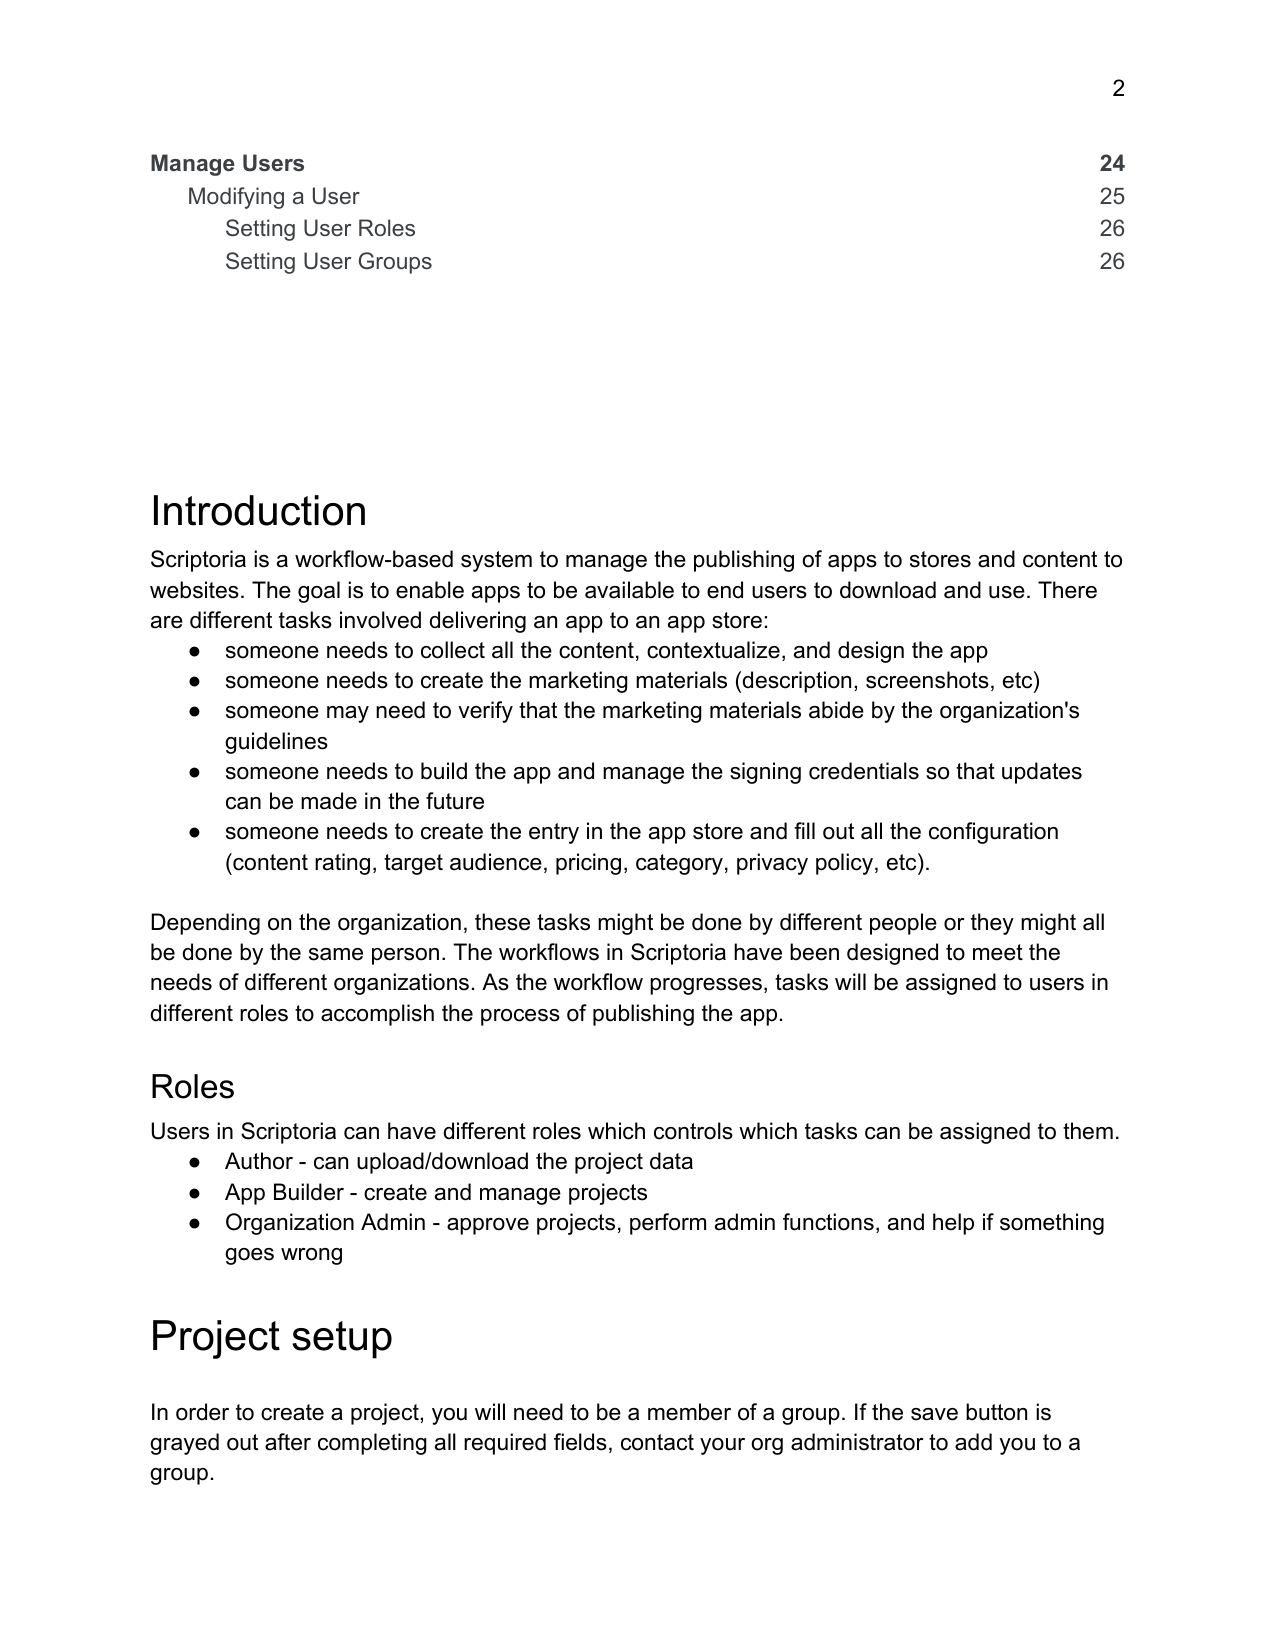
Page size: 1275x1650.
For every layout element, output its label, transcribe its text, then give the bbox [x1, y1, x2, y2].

subtitle Introduction [150, 486, 1125, 534]
list Author - can upload/download the project data [187, 1148, 1125, 1175]
text Manage Users 24 [150, 150, 1125, 176]
text Setting User Groups 26 [225, 248, 1125, 274]
subtitle Roles [150, 1067, 1125, 1106]
text Scriptoria is a workflow-based system to manage the publishing of apps to stores and content to websites. The goal is to enable apps to be available to end users to download and use. There are different tasks involved delivering an app to an app store: [150, 546, 1125, 633]
list someone needs to build the app and manage the signing credentials so that updates can be made in the future [187, 758, 1125, 814]
list someone needs to collect all the content, contextualize, and design the app [187, 637, 1125, 663]
text Depending on the organization, these tasks might be done by different people or they might all be done by the same person. The workflows in Scriptoria have been designed to meet the needs of different organizations. As the workflow progresses, tasks will be assigned to users in different roles to accomplish the process of publishing the app. [150, 909, 1125, 1026]
list someone may need to verify that the marketing materials abide by the organization's guidelines [187, 697, 1125, 754]
list someone needs to create the marketing materials (description, screenshots, etc) [187, 667, 1125, 693]
list someone needs to create the entry in the app store and fill out all the configuration (content rating, target audience, pricing, category, privacy policy, etc). [187, 818, 1125, 875]
subtitle Project setup [150, 1311, 1125, 1359]
list App Builder - create and manage projects [187, 1178, 1125, 1205]
text Modifying a User 25 [187, 183, 1125, 209]
list Organization Admin - approve projects, perform admin functions, and help if something goes wrong [187, 1209, 1125, 1265]
text Setting User Roles 26 [225, 215, 1125, 242]
text Users in Scriptoria can have different roles which controls which tasks can be assigned to them. [150, 1118, 1125, 1144]
text In order to create a project, you will need to be a member of a group. If the save button is grayed out after completing all required fields, contact your org administrator to add you to a group. [150, 1399, 1125, 1486]
